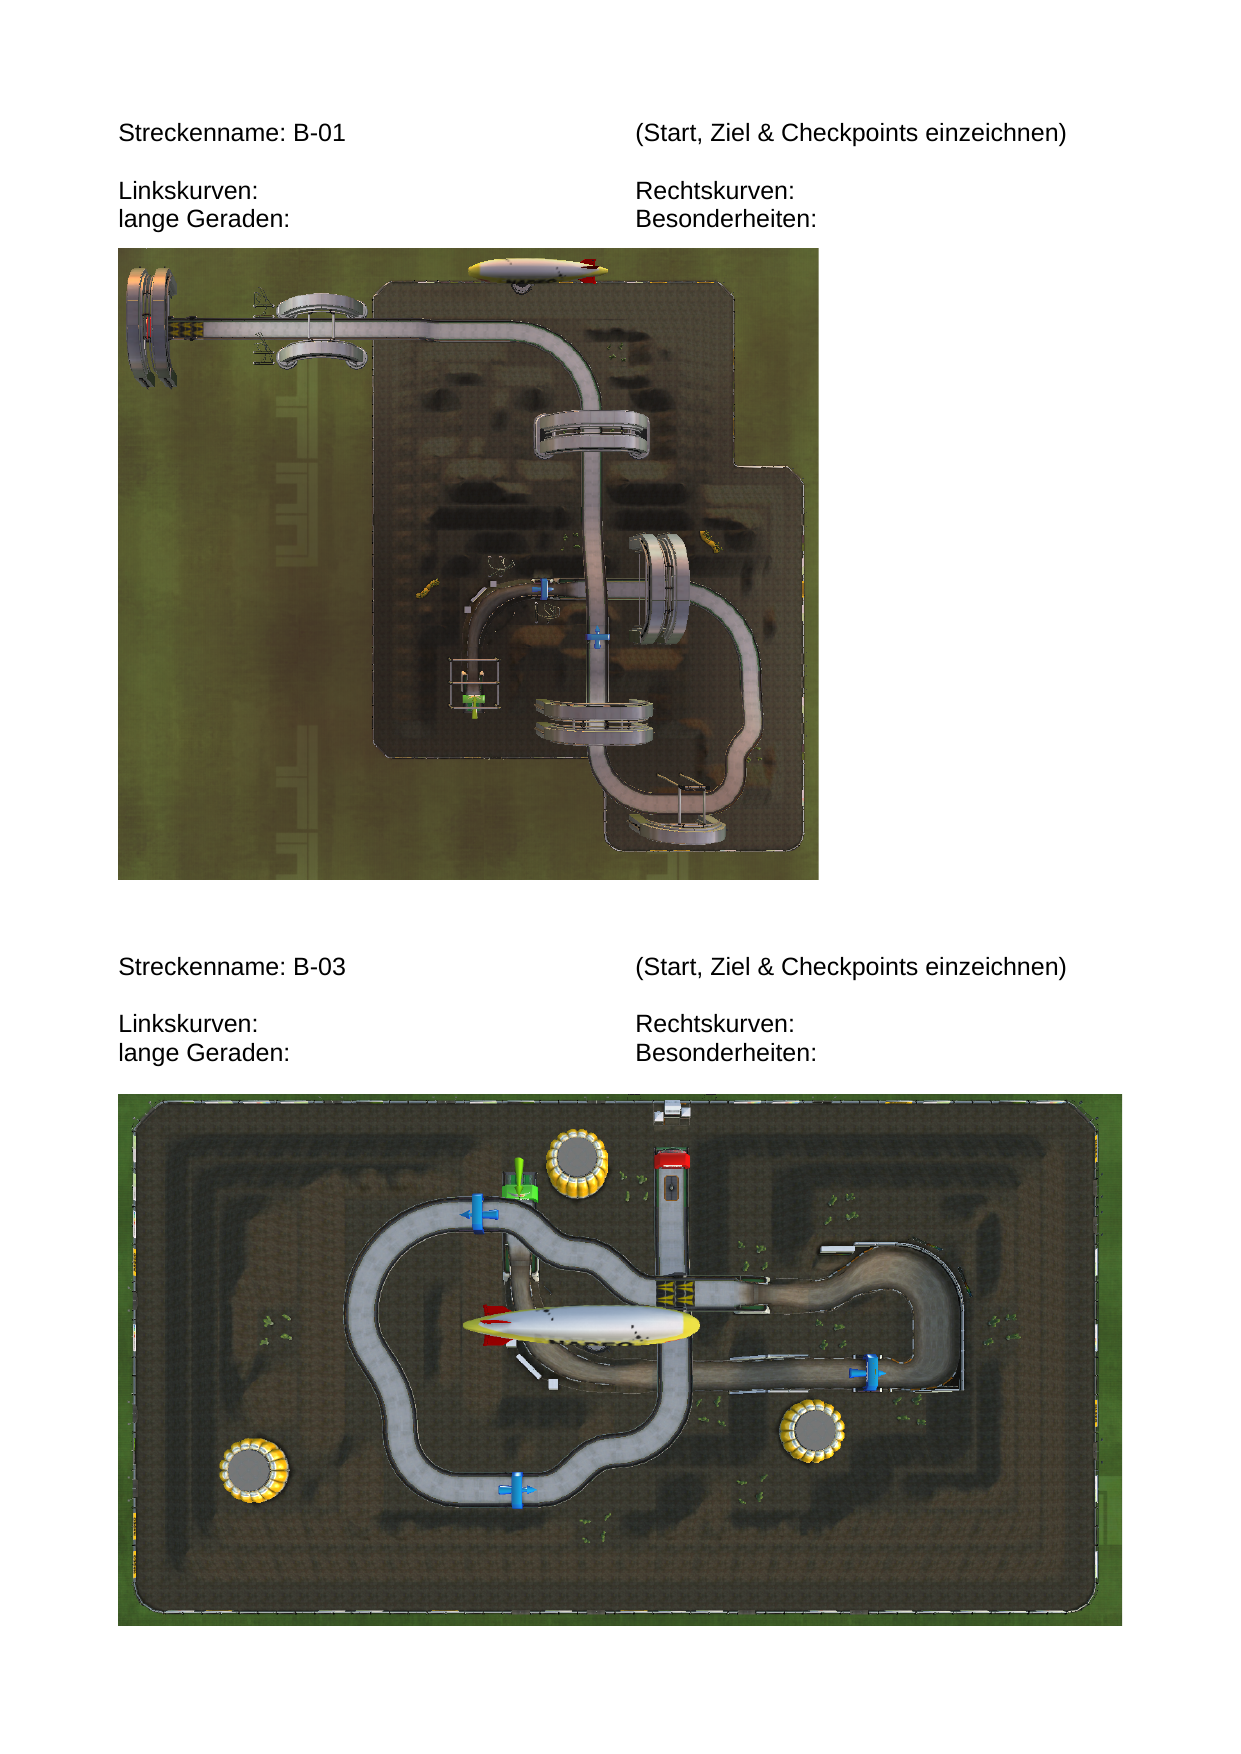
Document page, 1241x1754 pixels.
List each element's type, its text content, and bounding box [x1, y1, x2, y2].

text Streckenname: B-03 (Start, Ziel & Checkpoints einzeichnen) [118, 952, 1122, 981]
text Linkskurven: Rechtskurven: [118, 176, 1122, 204]
text lange Geraden: Besonderheiten: [118, 204, 1122, 233]
text lange Geraden: Besonderheiten: [118, 1038, 1122, 1067]
text Streckenname: B-01 (Start, Ziel & Checkpoints einzeichnen) [118, 118, 1122, 147]
text Linkskurven: Rechtskurven: [118, 1009, 1122, 1038]
picture [118, 248, 819, 880]
picture [118, 1094, 1123, 1626]
